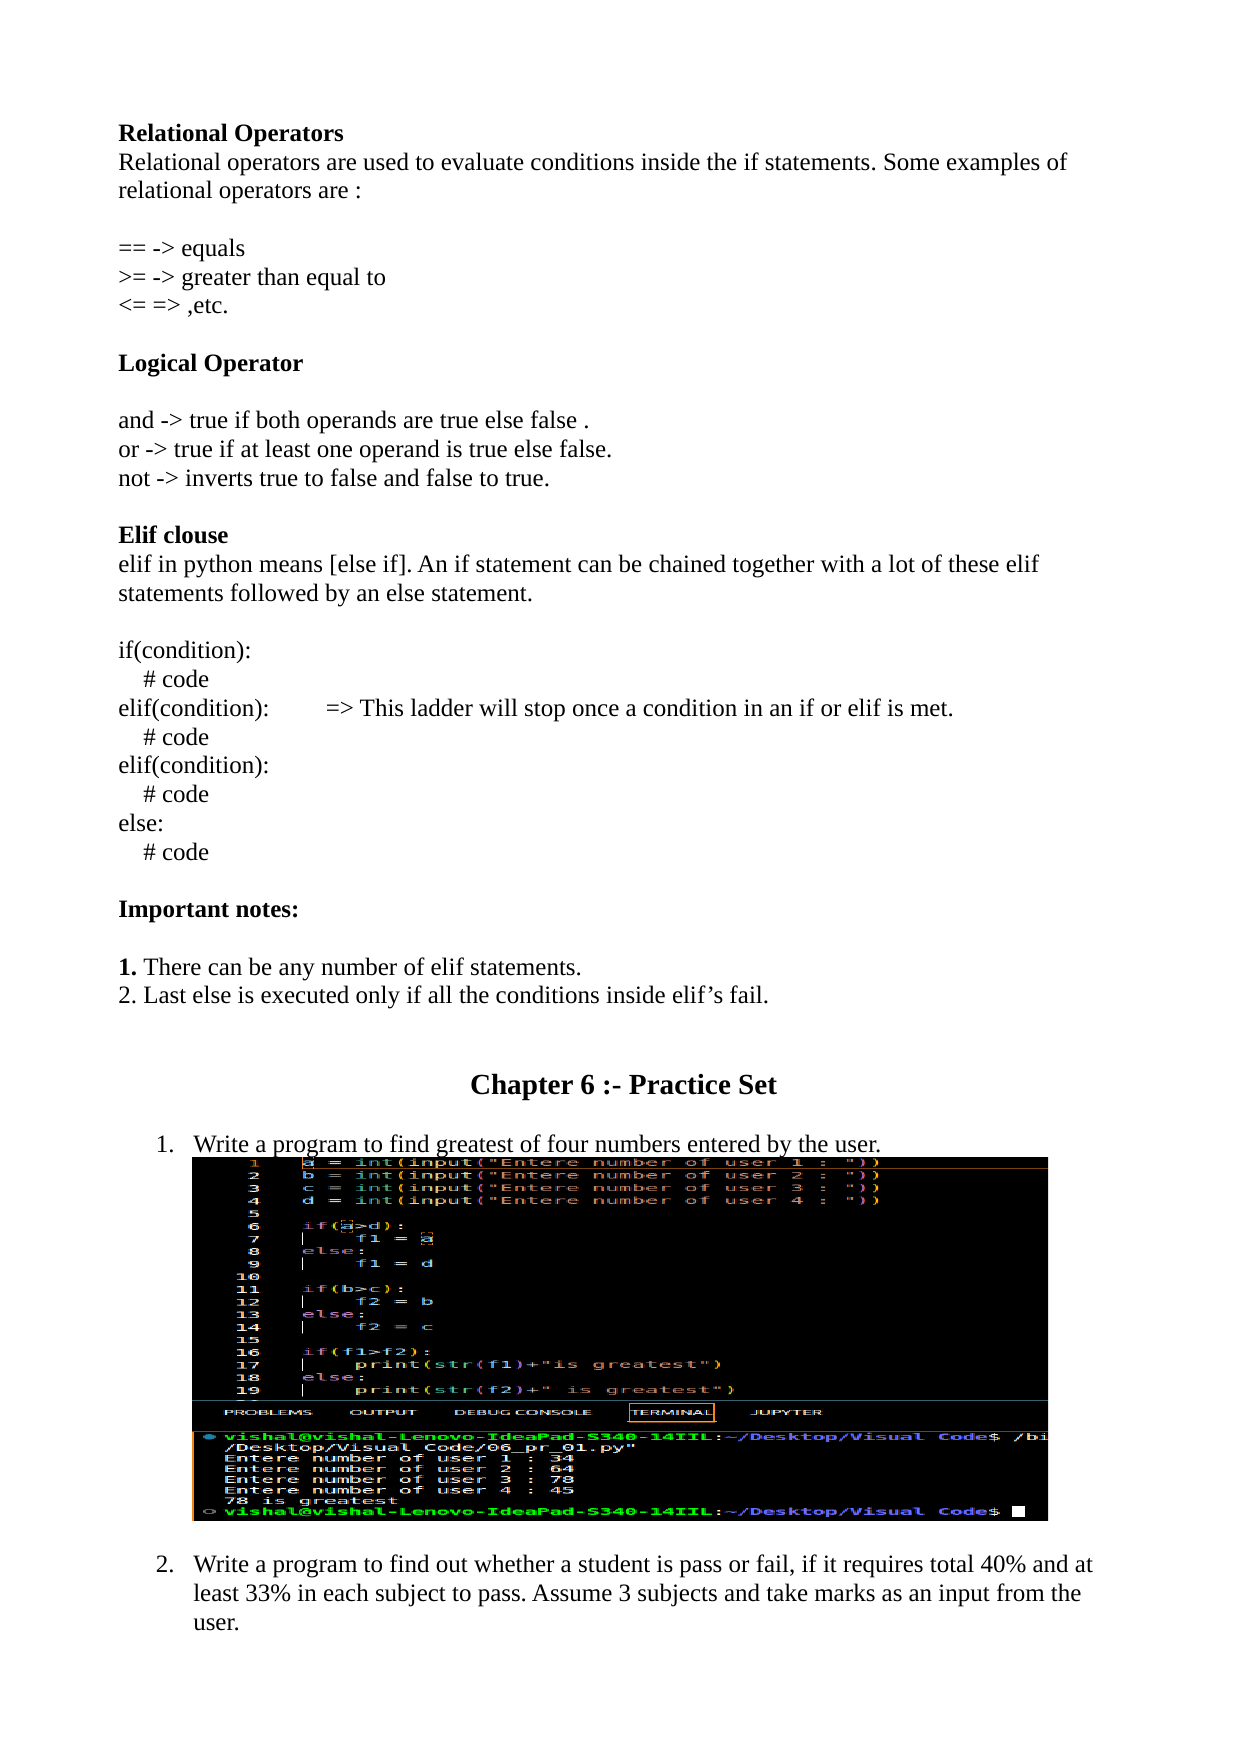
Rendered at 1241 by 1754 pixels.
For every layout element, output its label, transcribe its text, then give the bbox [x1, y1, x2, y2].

text Relational operators are used to evaluate conditions inside the if statements. Some examples of relational operators are : [118, 147, 1122, 204]
text Relational Operators [118, 118, 1122, 147]
text elif(condition): => This ladder will stop once a condition in an if or elif is met. [118, 693, 1122, 722]
text # code [118, 664, 1122, 693]
text and -> true if both operands are true else false . [118, 406, 1122, 434]
text else: [118, 808, 1122, 837]
text Chapter 6 :- Practice Set [118, 1067, 1122, 1100]
text # code [118, 837, 1122, 866]
text or -> true if at least one operand is true else false. [118, 434, 1122, 463]
text if(condition): [118, 636, 1122, 664]
text # code [118, 779, 1122, 808]
text not -> inverts true to false and false to true. [118, 463, 1122, 492]
text Logical Operator [118, 348, 1122, 377]
list Write a program to find out whether a student is pass or fail, if it requires total 40% and at least 33% in each subject to pass. Assume 3 subjects and take marks as an input from the user. [156, 1549, 1122, 1635]
text <= => ,etc. [118, 291, 1122, 319]
list Write a program to find greatest of four numbers entered by the user. [156, 1129, 1122, 1158]
text Elif clouse [118, 521, 1122, 549]
text 1. There can be any number of elif statements. [118, 952, 1122, 981]
text elif in python means [else if]. An if statement can be chained together with a lot of these elif statements followed by an else statement. [118, 549, 1122, 607]
text # code [118, 722, 1122, 751]
text == -> equals [118, 233, 1122, 262]
picture [192, 1157, 1049, 1521]
text 2. Last else is executed only if all the conditions inside elif’s fail. [118, 981, 1122, 1009]
text Important notes: [118, 894, 1122, 923]
text elif(condition): [118, 751, 1122, 779]
text >= -> greater than equal to [118, 262, 1122, 291]
